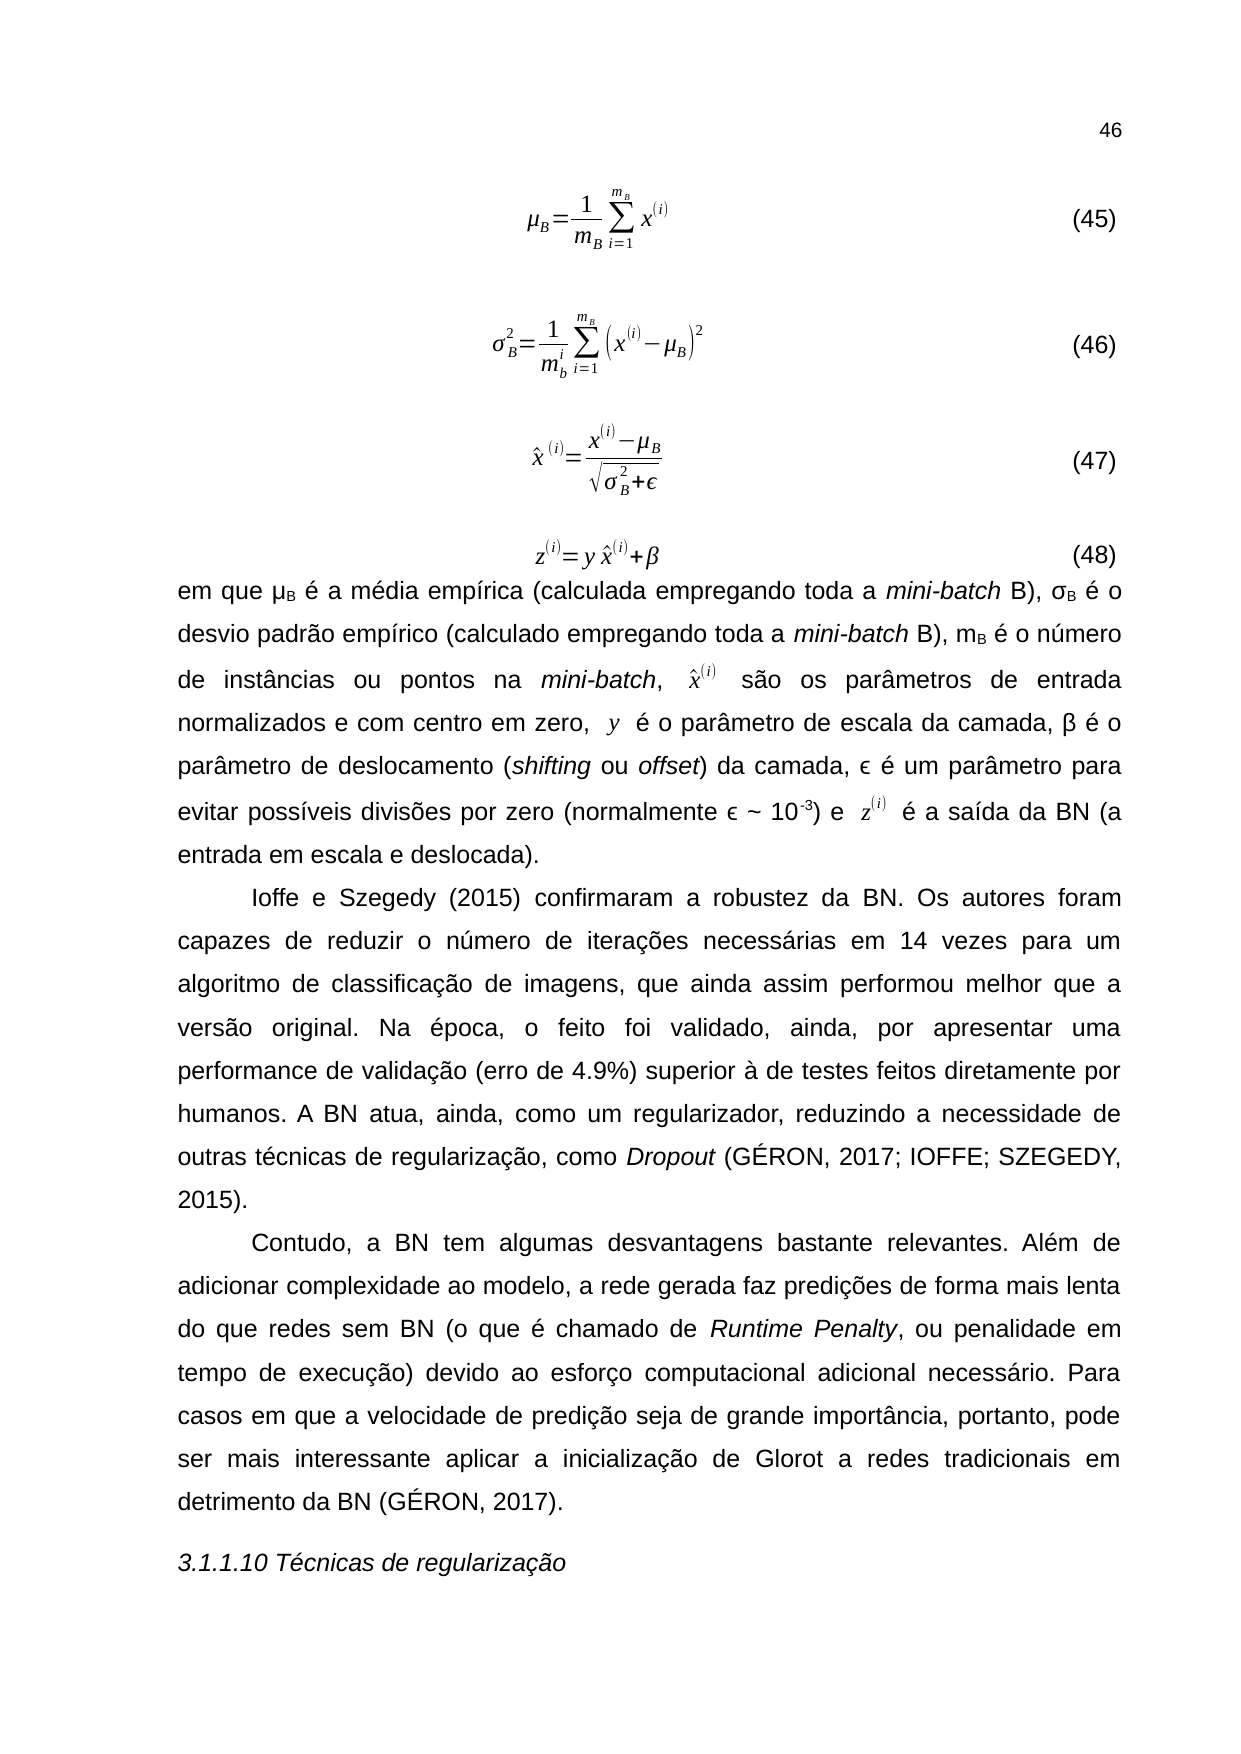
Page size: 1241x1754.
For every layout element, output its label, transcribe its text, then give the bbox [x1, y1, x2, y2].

text Ioffe e Szegedy (2015) confirmaram a robustez da BN. Os autores foram capazes de reduzir o número de iterações necessárias em 14 vezes para um algoritmo de classificação de imagens, que ainda assim performou melhor que a versão original. Na época, o feito foi validado, ainda, por apresentar uma performance de validação (erro de 4.9%) superior à de testes feitos diretamente por humanos. A BN atua, ainda, como um regularizador, reduzindo a necessidade de outras técnicas de regularização, como Dropout (GÉRON, 2017; IOFFE; SZEGEDY, 2015). [177, 883, 1122, 1214]
subtitle Técnicas de regularização [177, 1548, 1122, 1577]
table_header (45) [1017, 177, 1122, 259]
table_header (46) [1017, 302, 1122, 387]
table_header [177, 416, 1017, 504]
table_header [177, 533, 1017, 576]
text em que μB é a média empírica (calculada empregando toda a mini-batch B), σB é o desvio padrão empírico (calculado empregando toda a mini-batch B), mB é o número de instâncias ou pontos na mini-batch, são os parâmetros de entrada normalizados e com centro em zero, é o parâmetro de escala da camada, β é o parâmetro de deslocamento (shifting ou offset) da camada, ϵ é um parâmetro para evitar possíveis divisões por zero (normalmente ϵ ~ 10-3) e é a saída da BN (a entrada em escala e deslocada). [177, 576, 1122, 869]
table_header (48) [1017, 533, 1122, 576]
table_header [177, 177, 1017, 259]
text Contudo, a BN tem algumas desvantagens bastante relevantes. Além de adicionar complexidade ao modelo, a rede gerada faz predições de forma mais lenta do que redes sem BN (o que é chamado de Runtime Penalty, ou penalidade em tempo de execução) devido ao esforço computacional adicional necessário. Para casos em que a velocidade de predição seja de grande importância, portanto, pode ser mais interessante aplicar a inicialização de Glorot a redes tradicionais em detrimento da BN (GÉRON, 2017). [177, 1228, 1122, 1516]
table_header (47) [1017, 416, 1122, 504]
table_header [177, 302, 1017, 387]
